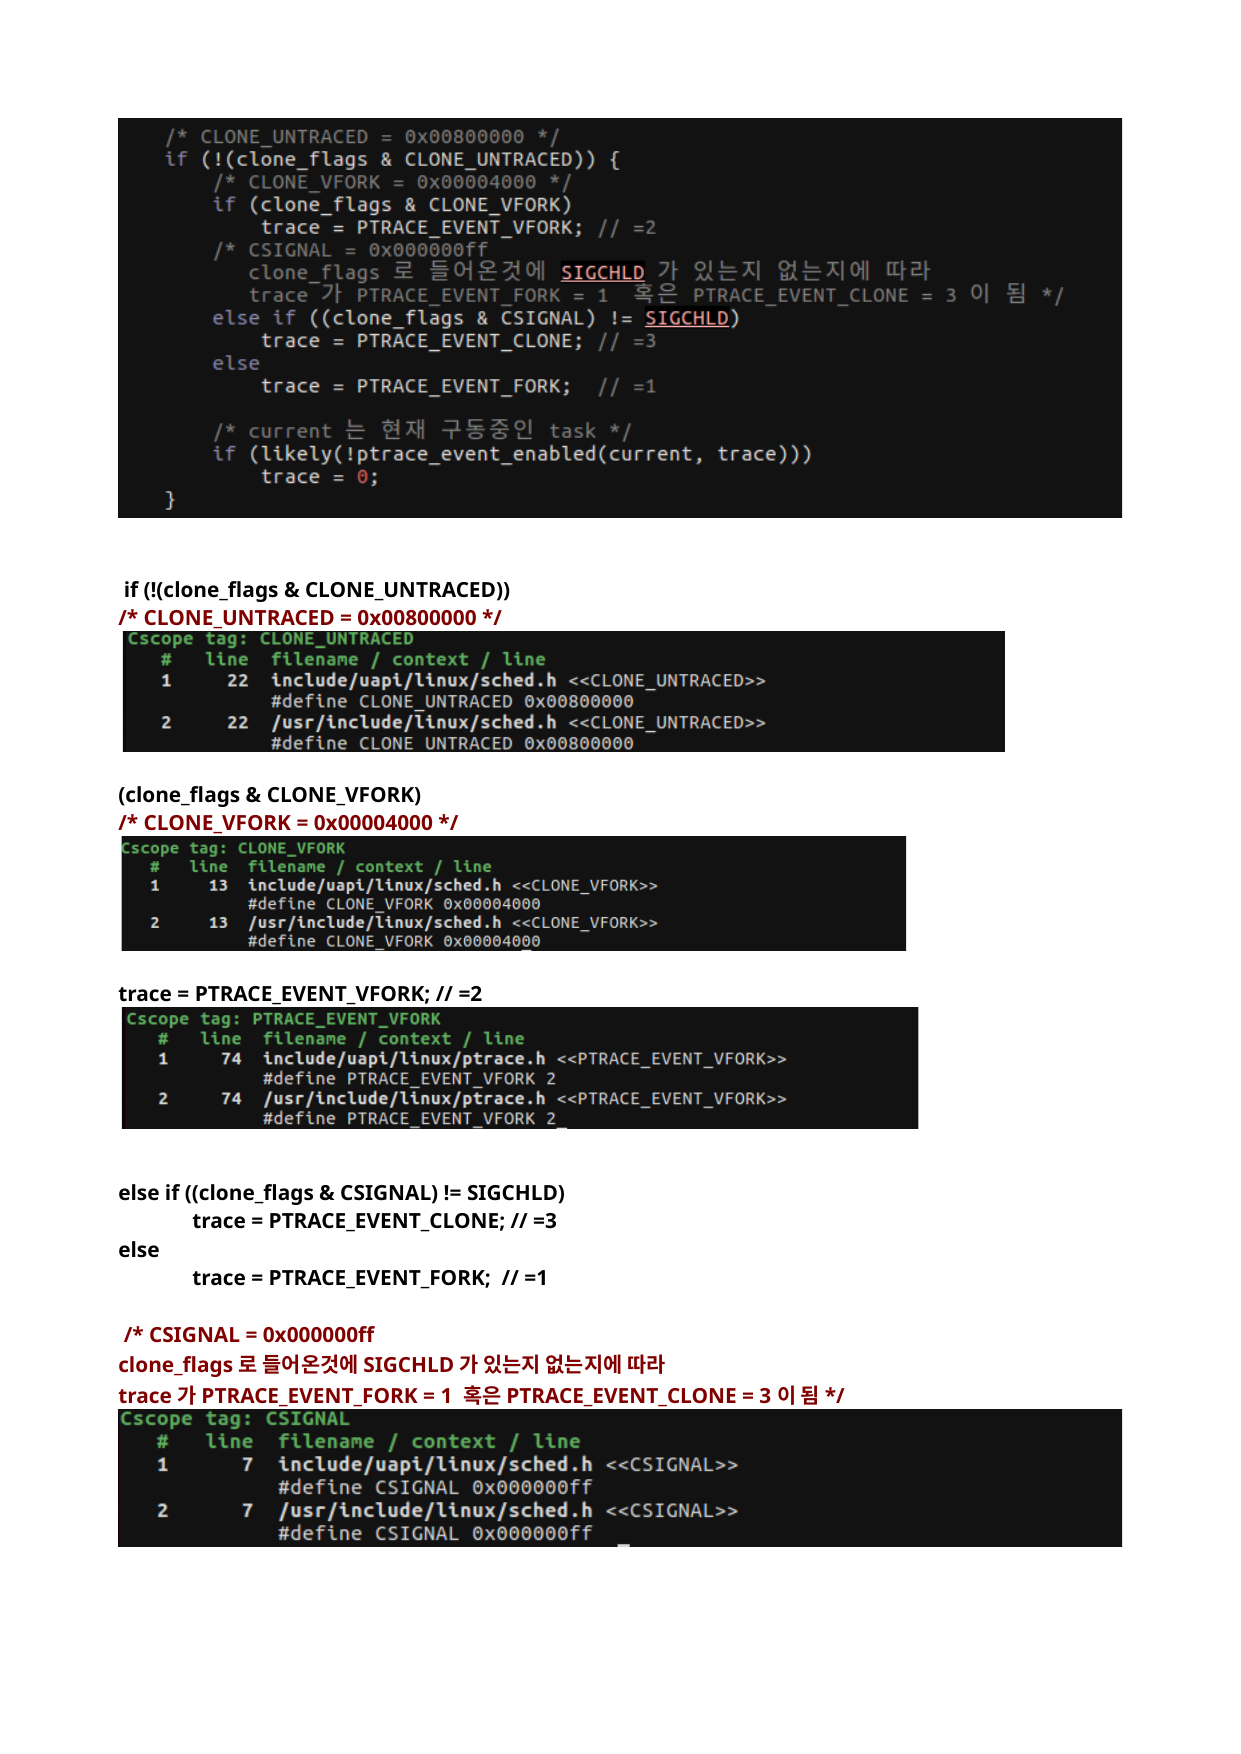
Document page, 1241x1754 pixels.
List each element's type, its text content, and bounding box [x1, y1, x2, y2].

text else [118, 1235, 1122, 1263]
picture [121, 1007, 919, 1129]
text trace 가 PTRACE_EVENT_FORK = 1 혹은 PTRACE_EVENT_CLONE = 3 이 됨 */ [118, 1379, 1122, 1409]
text trace = PTRACE_EVENT_CLONE; // =3 [118, 1206, 1122, 1235]
text clone_flags 로 들어온것에 SIGCHLD 가 있는지 없는지에 따라 [118, 1349, 1122, 1379]
text trace = PTRACE_EVENT_VFORK; // =2 [118, 979, 1122, 1007]
picture [121, 836, 907, 951]
picture [118, 118, 1123, 518]
text else if ((clone_flags & CSIGNAL) != SIGCHLD) [118, 1178, 1122, 1206]
text /* CLONE_VFORK = 0x00004000 */ [118, 808, 1122, 837]
text /* CSIGNAL = 0x000000ff [118, 1320, 1122, 1349]
text trace = PTRACE_EVENT_FORK; // =1 [118, 1263, 1122, 1292]
text if (!(clone_flags & CLONE_UNTRACED)) [118, 575, 1122, 603]
text /* CLONE_UNTRACED = 0x00800000 */ [118, 603, 1122, 632]
picture [122, 631, 1005, 752]
text (clone_flags & CLONE_VFORK) [118, 780, 1122, 808]
picture [118, 1409, 1123, 1547]
